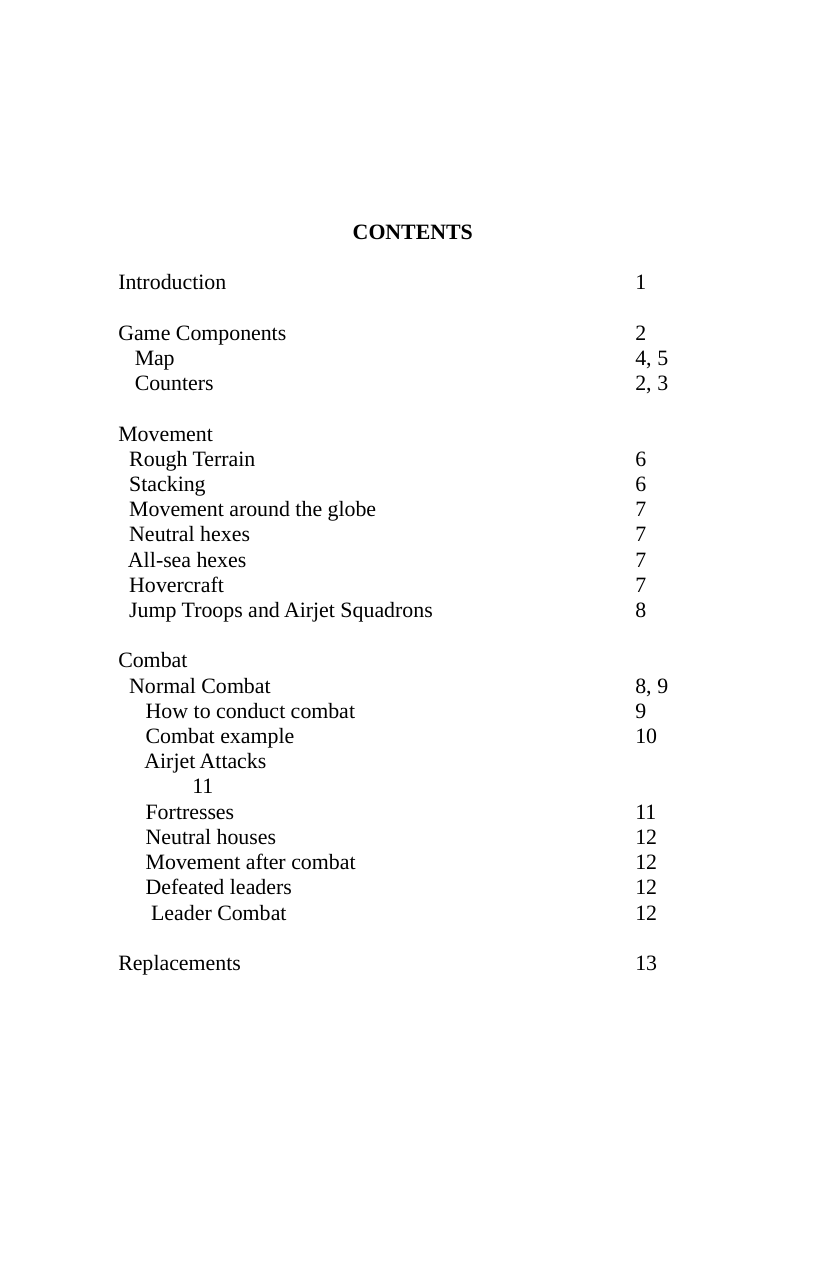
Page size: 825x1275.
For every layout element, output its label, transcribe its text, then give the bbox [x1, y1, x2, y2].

text Combat [118, 647, 707, 673]
text Rough Terrain 6 [118, 446, 707, 471]
text Airjet Attacks 11 [118, 748, 707, 799]
text Fortresses 11 [118, 799, 707, 824]
text Game Components 2 [118, 320, 707, 345]
text Replacements 13 [118, 950, 707, 975]
text Neutral hexes 7 [118, 521, 707, 547]
text Movement around the globe 7 [118, 496, 707, 521]
text Introduction 1 [118, 269, 707, 294]
text How to conduct combat 9 [118, 698, 707, 723]
text All-sea hexes 7 [118, 547, 707, 572]
text Neutral houses 12 [118, 824, 707, 849]
text Movement [118, 421, 707, 446]
text Stacking 6 [118, 471, 707, 496]
text CONTENTS [118, 219, 707, 244]
text Normal Combat 8, 9 [118, 673, 707, 698]
text Combat example 10 [118, 723, 707, 748]
text Hovercraft 7 [118, 572, 707, 597]
text Map 4, 5 [118, 345, 707, 370]
text Leader Combat 12 [118, 899, 707, 925]
text Counters 2, 3 [118, 370, 707, 395]
text Defeated leaders 12 [118, 874, 707, 899]
text Jump Troops and Airjet Squadrons 8 [118, 597, 707, 622]
text Movement after combat 12 [118, 849, 707, 874]
